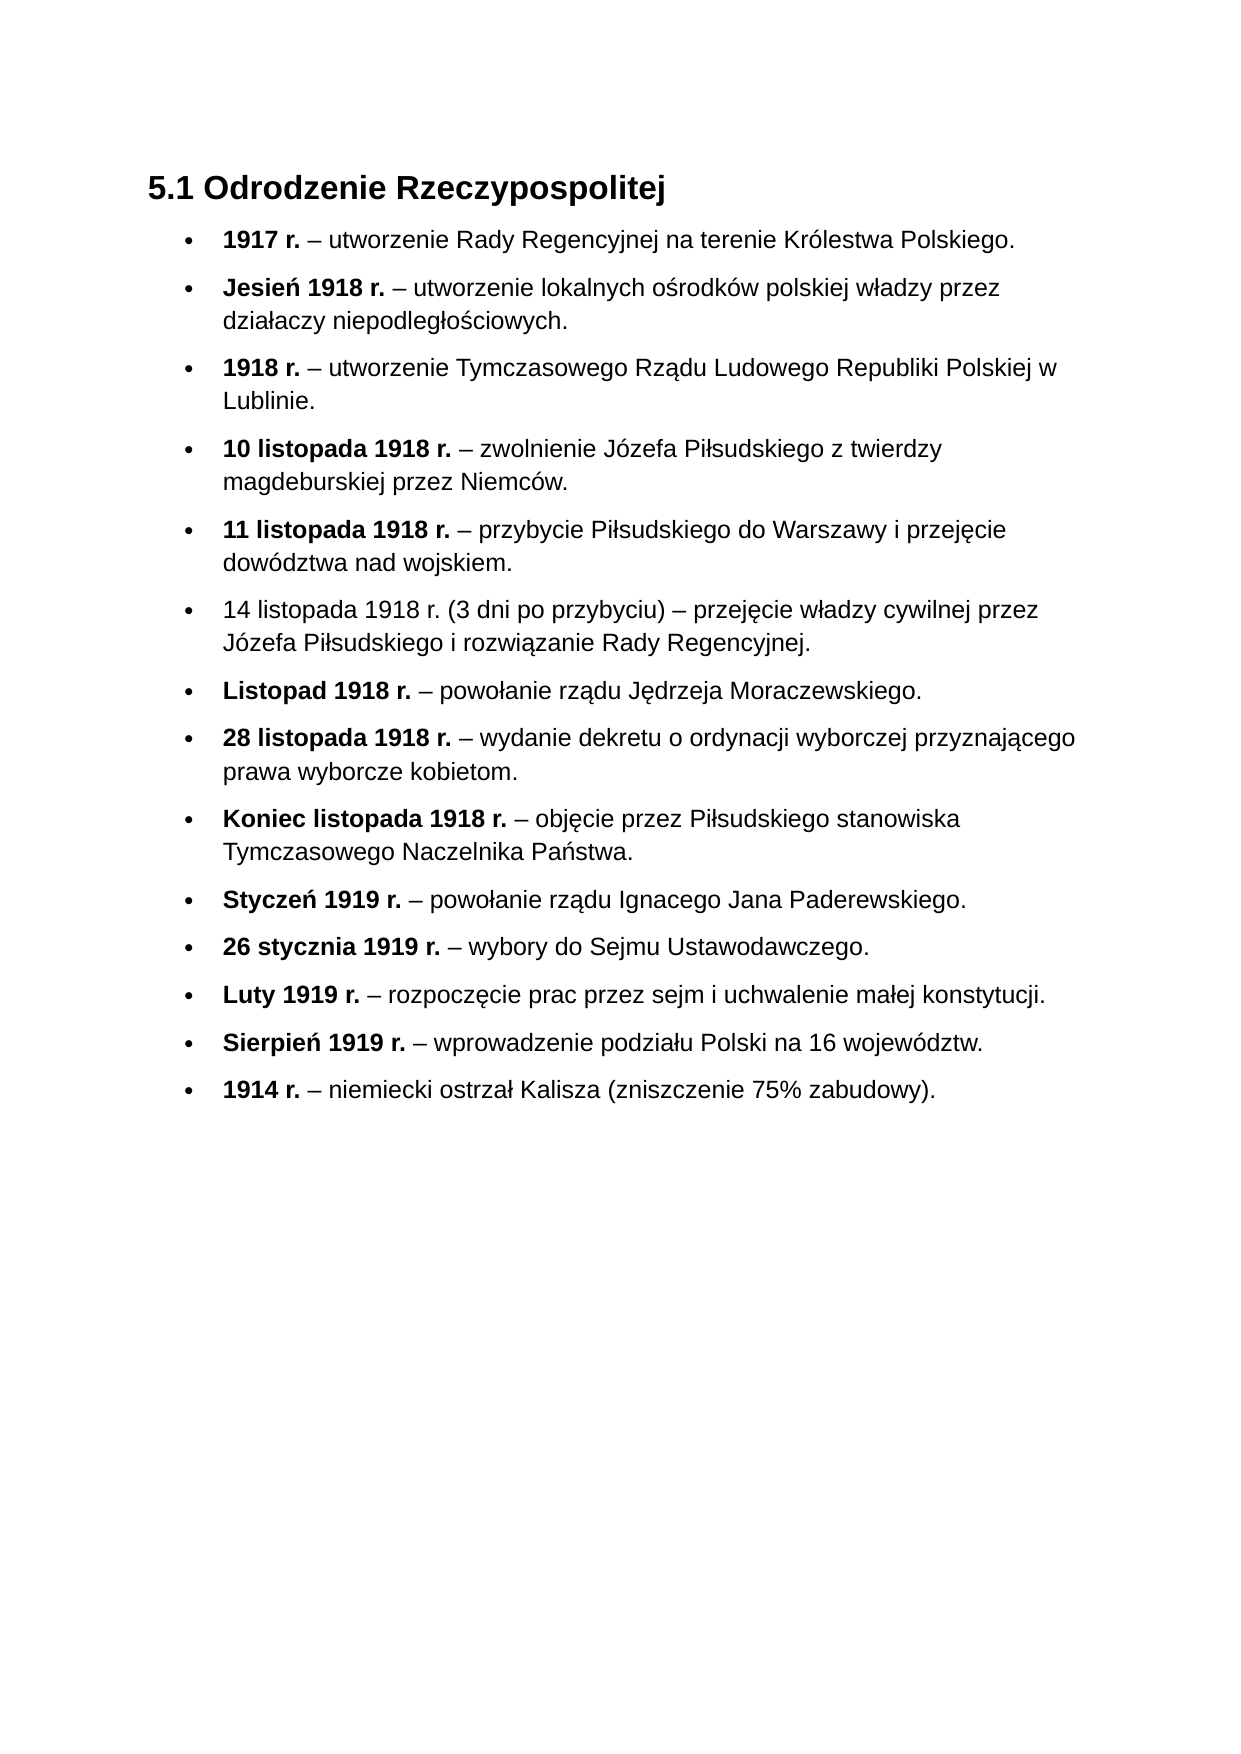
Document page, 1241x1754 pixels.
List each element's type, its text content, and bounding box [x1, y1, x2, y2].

list 1918 r. – utworzenie Tymczasowego Rządu Ludowego Republiki Polskiej w Lublinie. [185, 353, 1093, 415]
list 11 listopada 1918 r. – przybycie Piłsudskiego do Warszawy i przejęcie dowództwa nad wojskiem. [185, 514, 1093, 576]
list Koniec listopada 1918 r. – objęcie przez Piłsudskiego stanowiska Tymczasowego Naczelnika Państwa. [185, 804, 1093, 866]
list Styczeń 1919 r. – powołanie rządu Ignacego Jana Paderewskiego. [185, 885, 1093, 913]
list 1917 r. – utworzenie Rady Regencyjnej na terenie Królestwa Polskiego. [185, 225, 1093, 254]
list 26 stycznia 1919 r. – wybory do Sejmu Ustawodawczego. [185, 932, 1093, 961]
list 1914 r. – niemiecki ostrzał Kalisza (zniszczenie 75% zabudowy). [185, 1075, 1093, 1104]
list 28 listopada 1918 r. – wydanie dekretu o ordynacji wyborczej przyznającego prawa wyborcze kobietom. [185, 723, 1093, 785]
list 10 listopada 1918 r. – zwolnienie Józefa Piłsudskiego z twierdzy magdeburskiej przez Niemców. [185, 434, 1093, 496]
list Sierpień 1919 r. – wprowadzenie podziału Polski na 16 województw. [185, 1027, 1093, 1056]
list Listopad 1918 r. – powołanie rządu Jędrzeja Moraczewskiego. [185, 676, 1093, 704]
list Jesień 1918 r. – utworzenie lokalnych ośrodków polskiej władzy przez działaczy niepodległościowych. [185, 273, 1093, 334]
list 14 listopada 1918 r. (3 dni po przybyciu) – przejęcie władzy cywilnej przez Józefa Piłsudskiego i rozwiązanie Rady Regencyjnej. [185, 595, 1093, 657]
subtitle 5.1 Odrodzenie Rzeczypospolitej [148, 168, 1093, 207]
list Luty 1919 r. – rozpoczęcie prac przez sejm i uchwalenie małej konstytucji. [185, 980, 1093, 1009]
